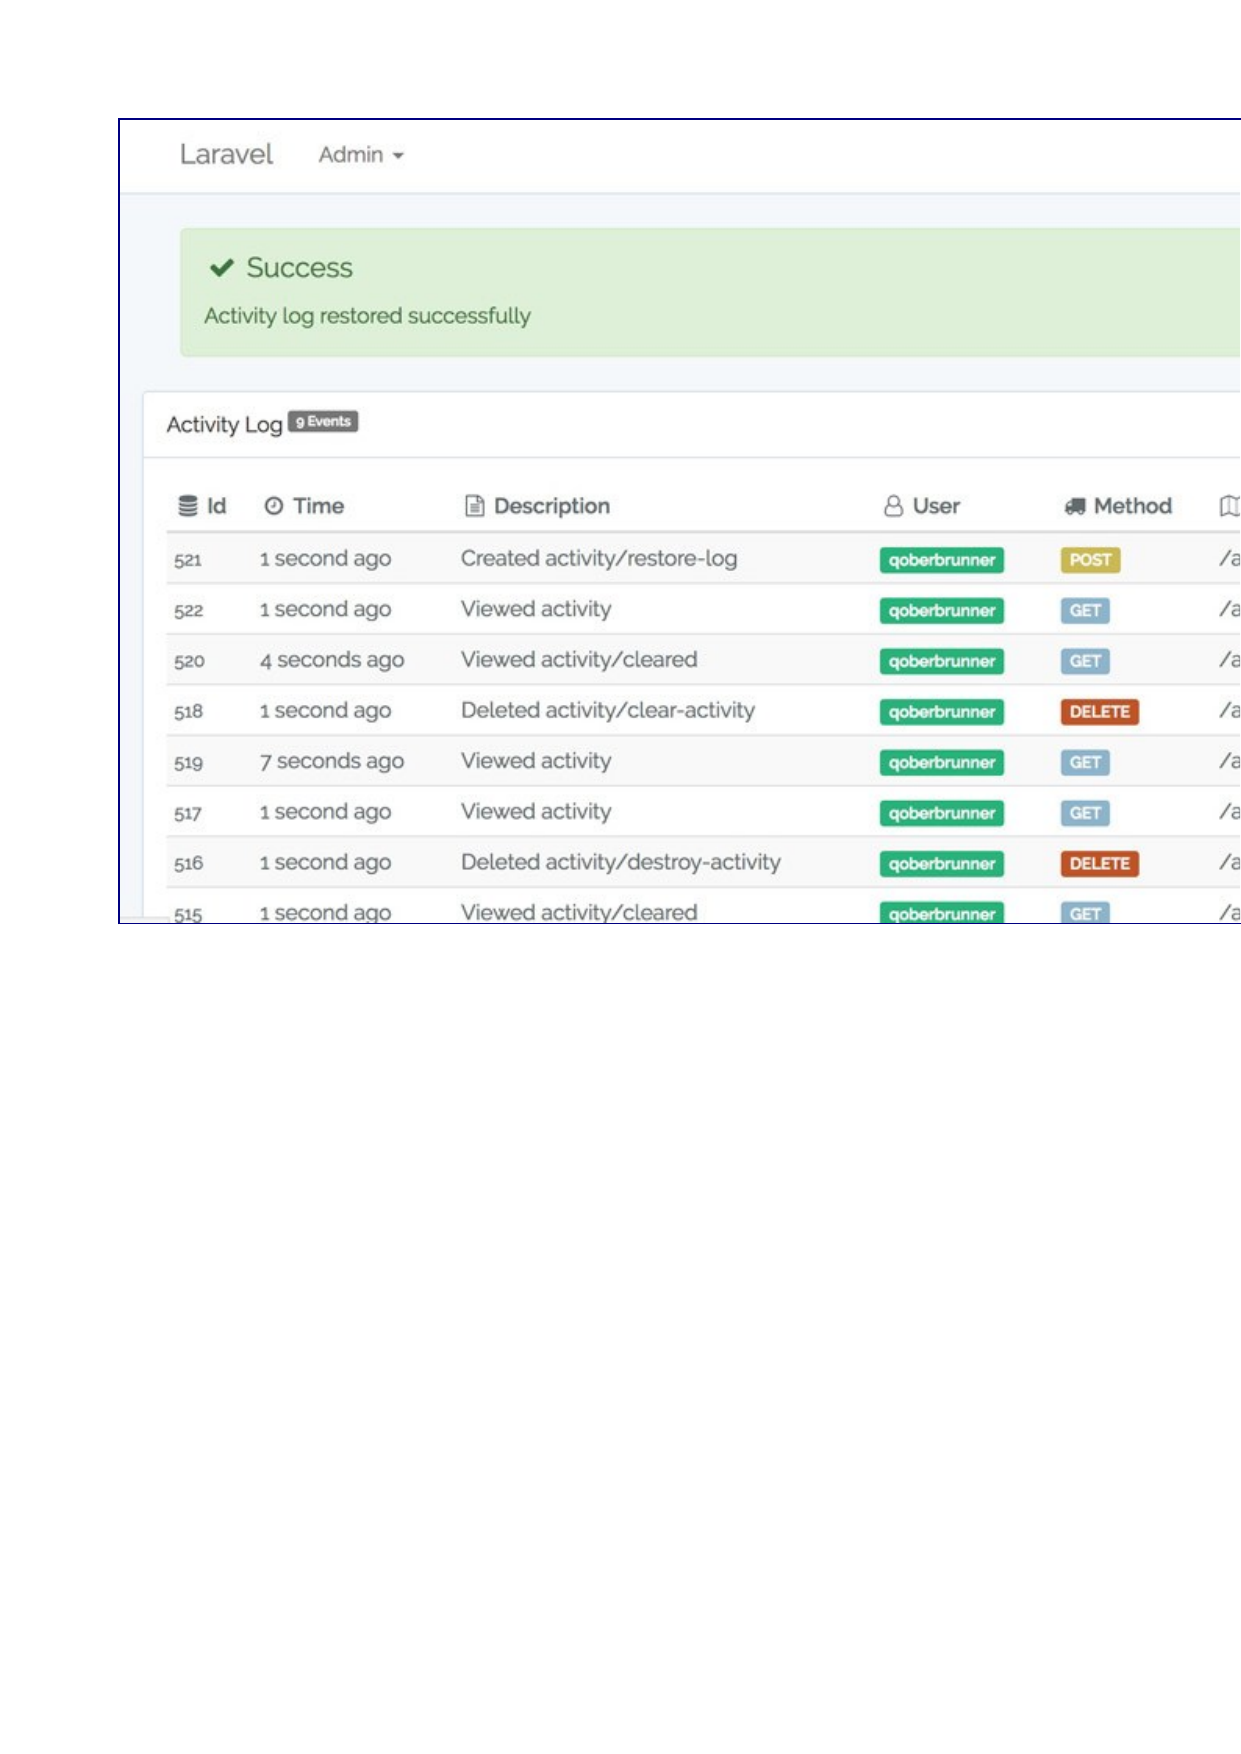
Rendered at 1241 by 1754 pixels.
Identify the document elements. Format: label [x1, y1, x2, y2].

picture [120, 120, 1241, 923]
